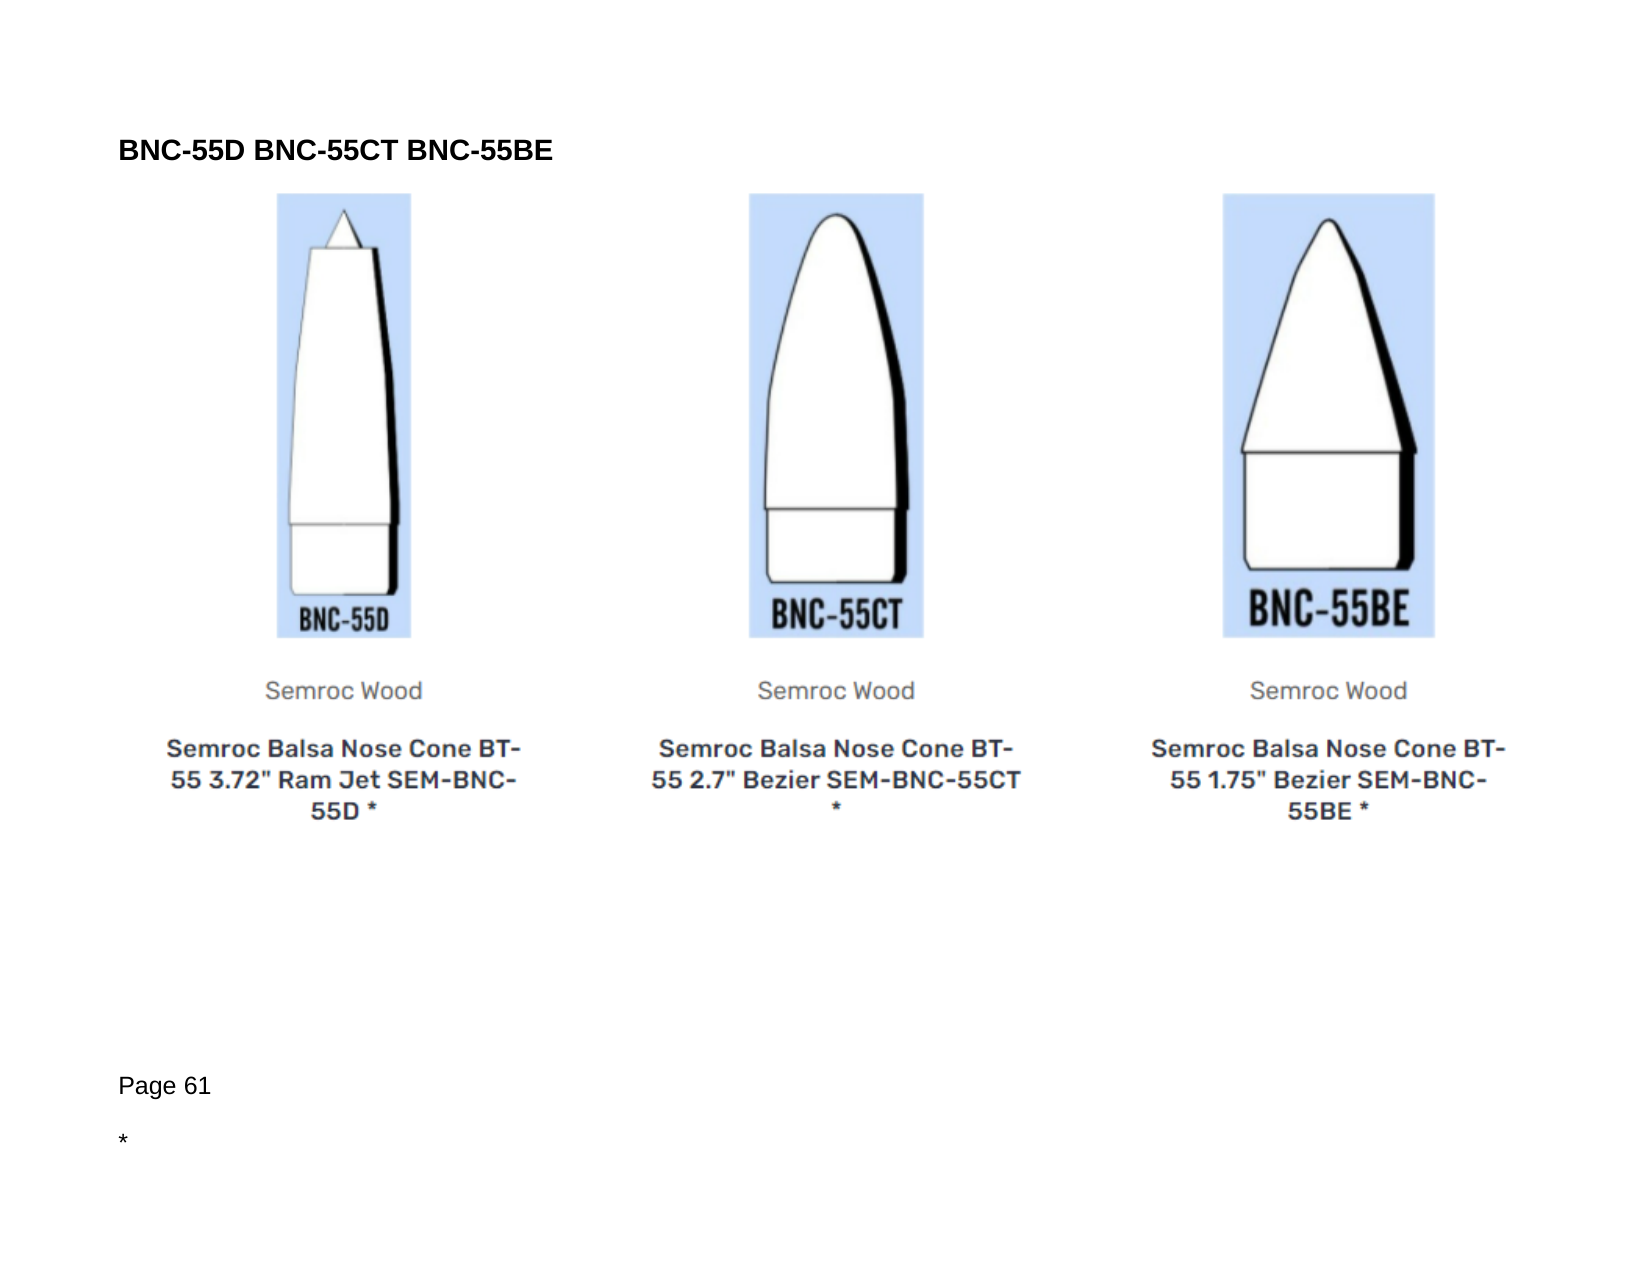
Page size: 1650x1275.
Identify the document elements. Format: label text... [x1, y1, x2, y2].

subtitle BNC-55D BNC-55CT BNC-55BE [118, 133, 1532, 166]
picture [127, 178, 1523, 834]
